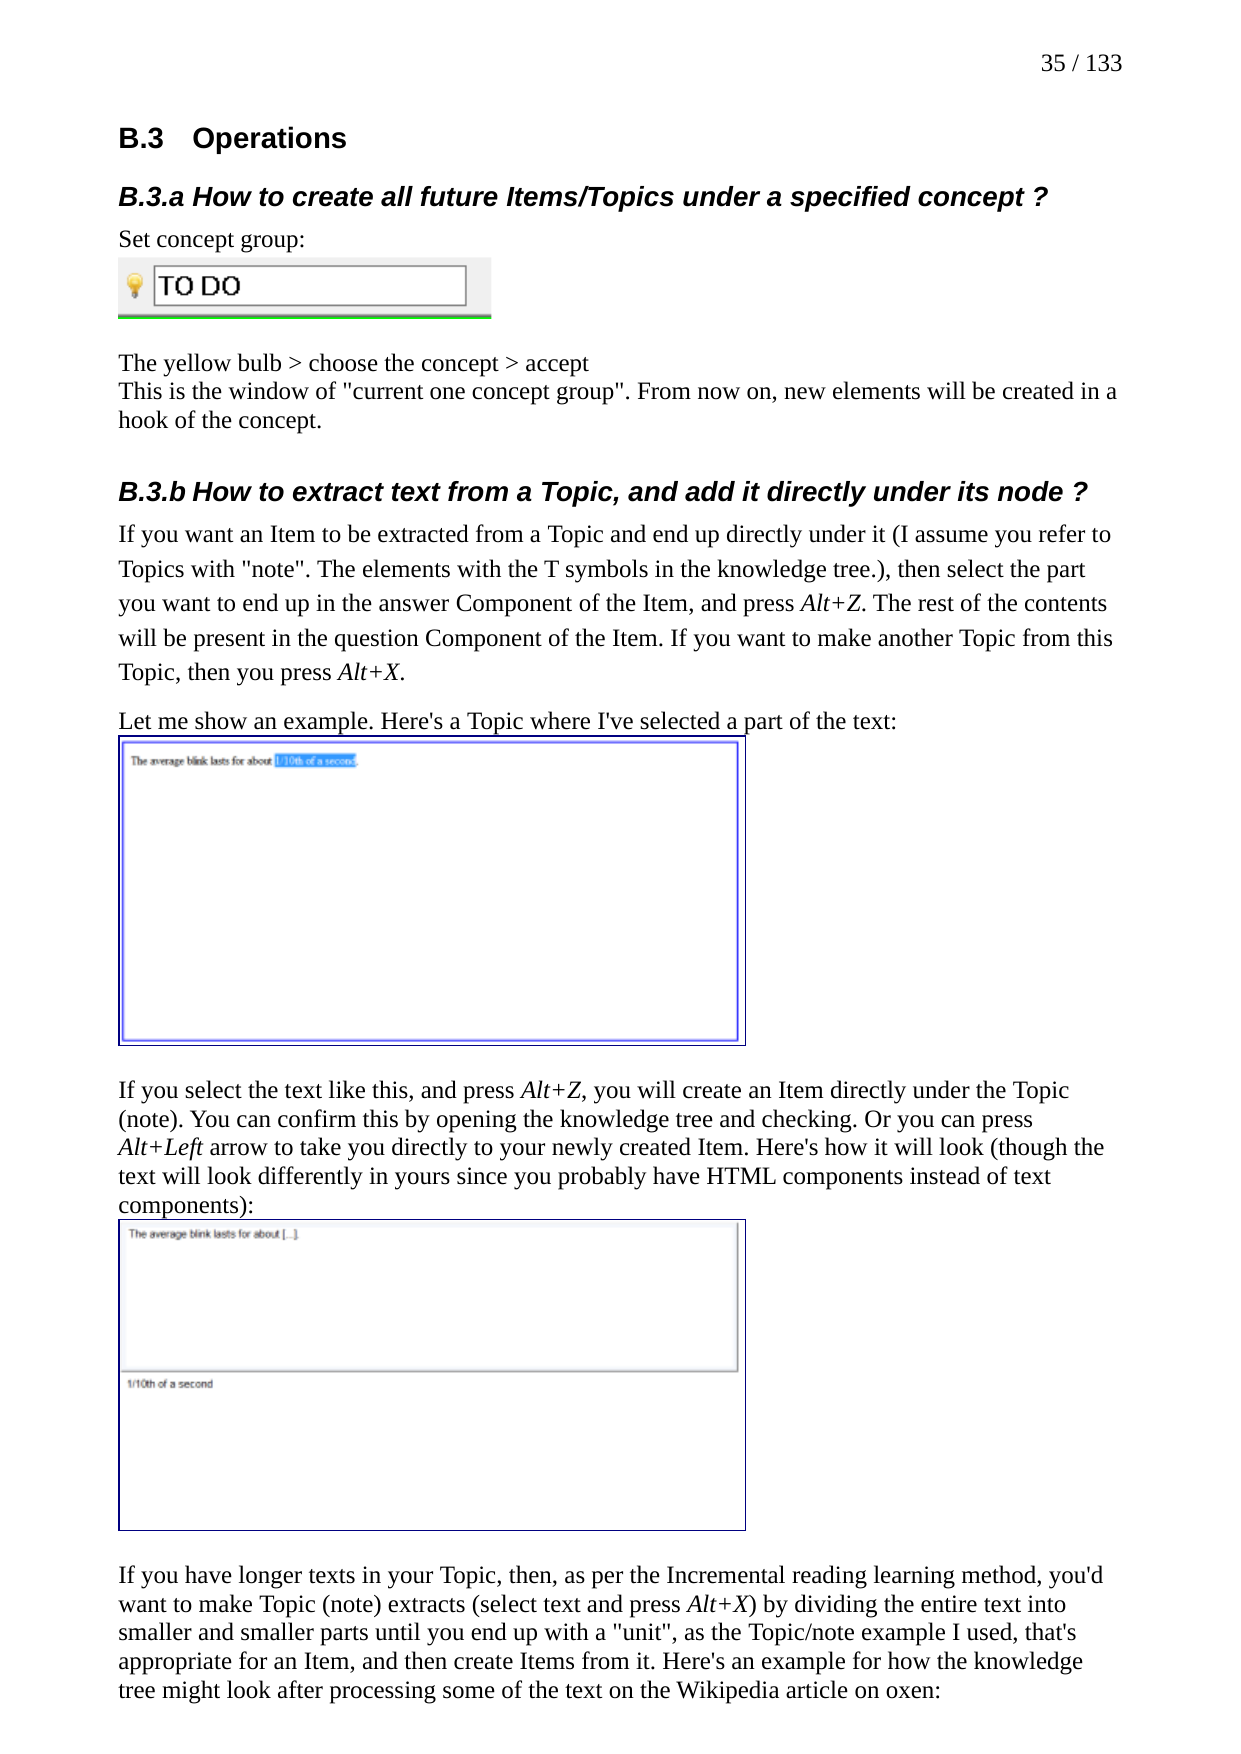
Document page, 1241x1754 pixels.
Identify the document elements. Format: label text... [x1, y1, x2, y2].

picture [120, 1220, 745, 1530]
text If you want an Item to be extracted from a Topic and end up directly under it (I assume you refer to Topics with "note". The elements with the T symbols in the knowledge tree.), then select the part you want to end up in the answer Component of the Item, and press Alt+Z. The rest of the contents will be present in the question Component of the Item. If you want to make another Topic from this Topic, then you press Alt+X. [118, 519, 1122, 686]
text If you select the text like this, and press Alt+Z, you will create an Item directly under the Topic (note). You can confirm this by opening the knowledge tree and checking. Or you can press Alt+Left arrow to take you directly to your newly created Item. Here's how it will look (though the text will look differently in yours since you probably have HTML components instead of text components): [118, 1075, 1122, 1219]
subtitle How to create all future Items/Topics under a specified concept ? [118, 180, 1122, 212]
text Set concept group: [118, 224, 1122, 253]
text Let me show an example. Here's a Topic where I've selected a part of the text: [118, 706, 1122, 735]
subtitle Operations [118, 121, 1122, 155]
subtitle How to extract text from a Topic, and add it directly under its node ? [118, 475, 1122, 507]
picture [118, 253, 492, 319]
text If you have longer texts in your Topic, then, as per the Incremental reading learning method, you'd want to make Topic (note) extracts (select text and press Alt+X) by dividing the entire text into smaller and smaller parts until you end up with a "unit", as the Topic/note example I used, that's appropriate for an Item, and then create Items from it. Here's an example for how the knowledge tree might look after processing some of the text on the Wikipedia article on oxen: [118, 1560, 1122, 1704]
text This is the window of "current one concept group". From now on, new elements will be created in a hook of the concept. [118, 376, 1122, 434]
text The yellow bulb > choose the concept > accept [118, 348, 1122, 376]
picture [120, 737, 745, 1045]
